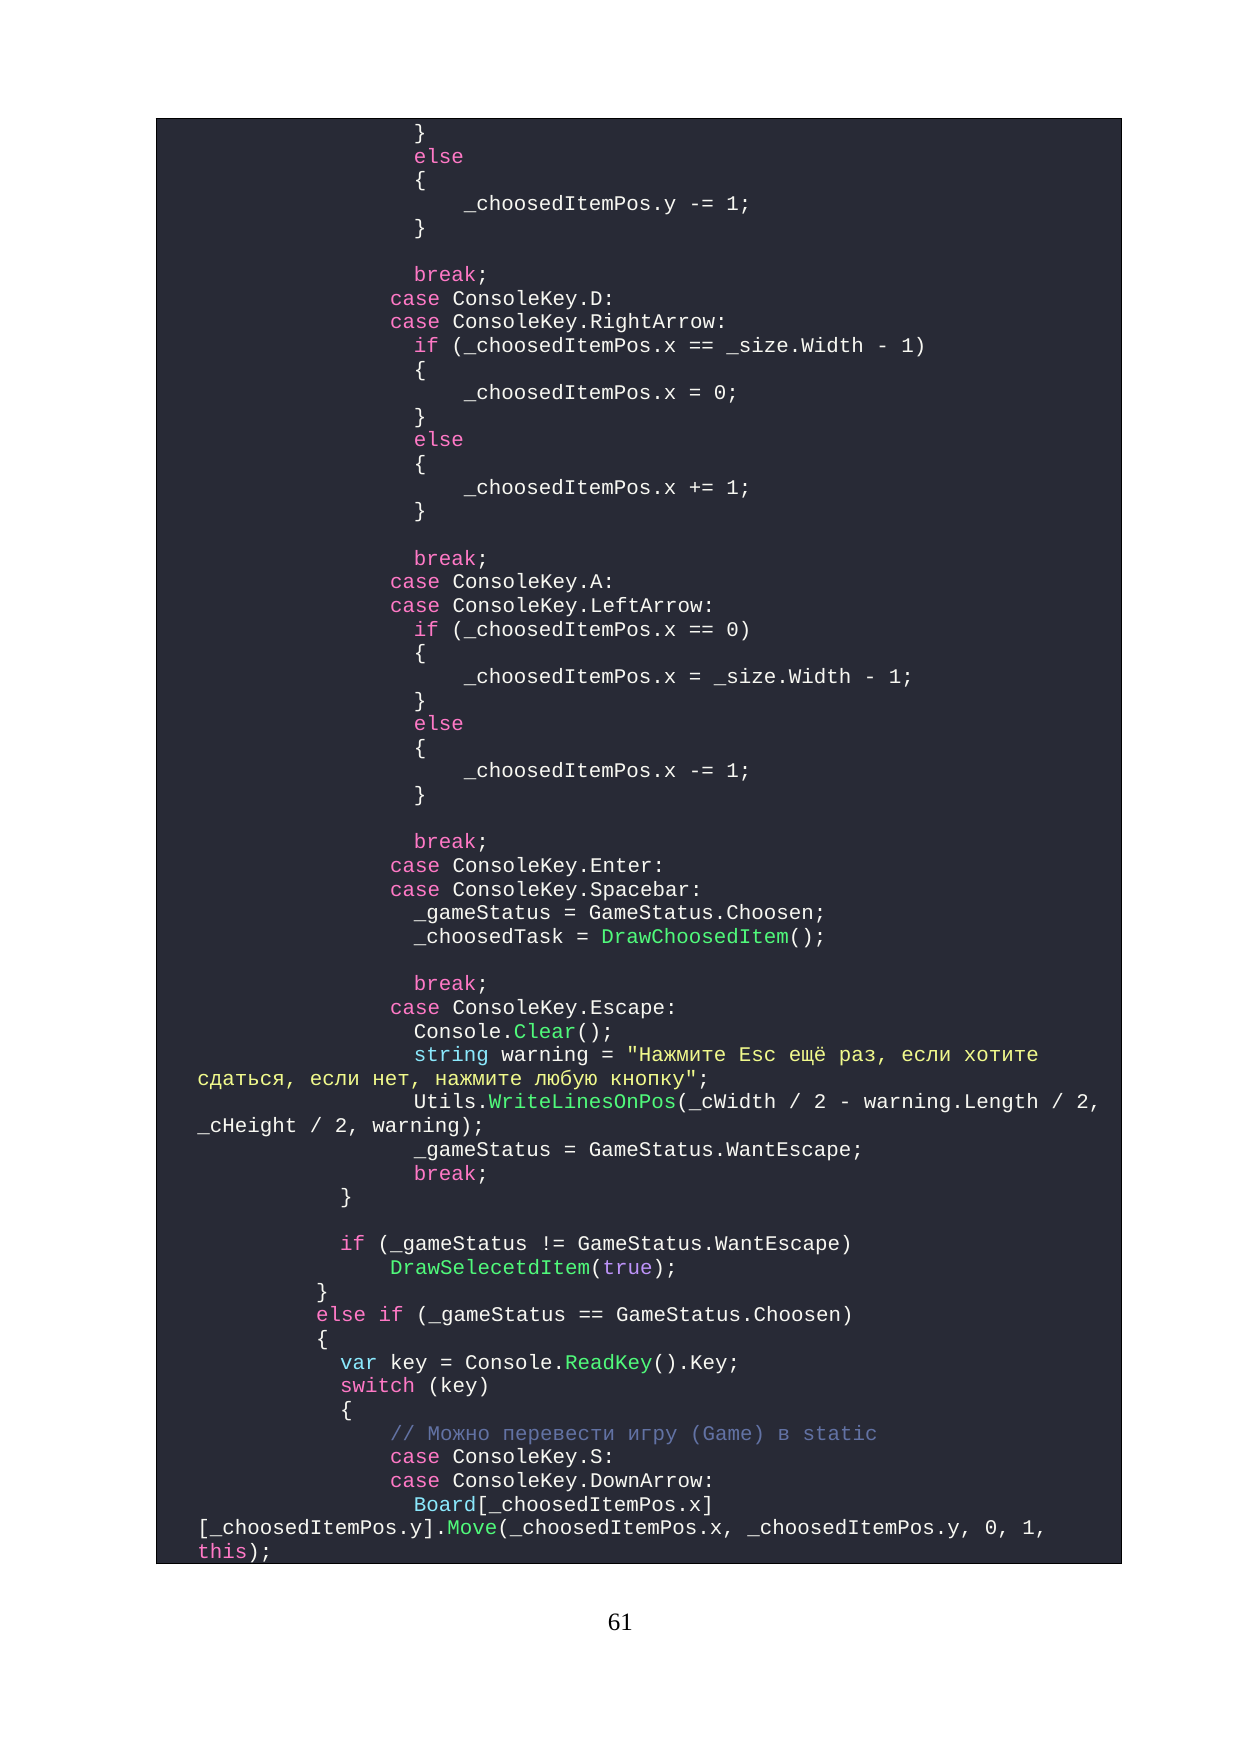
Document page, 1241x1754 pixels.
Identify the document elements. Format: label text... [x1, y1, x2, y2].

list else [157, 142, 1121, 165]
list case ConsoleKey.D: [157, 284, 1121, 307]
list { [157, 733, 1121, 757]
list { [157, 1324, 1121, 1348]
list { [157, 449, 1121, 473]
list break; [157, 544, 1121, 567]
list Board[_choosedItemPos.x][_choosedItemPos.y].Move(_choosedItemPos.x, _choosedItemPos.y, 0, 1, this); [157, 1489, 1121, 1563]
list case ConsoleKey.Enter: [157, 851, 1121, 875]
list case ConsoleKey.S: [157, 1442, 1121, 1466]
list if (_choosedItemPos.x == 0) [157, 615, 1121, 638]
list Console.Clear(); [157, 1017, 1121, 1040]
list { [157, 638, 1121, 662]
list DrawSelecetdItem(true); [157, 1253, 1121, 1277]
list break; [157, 260, 1121, 284]
list break; [157, 827, 1121, 851]
list { [157, 354, 1121, 378]
list case ConsoleKey.A: [157, 567, 1121, 591]
list } [157, 496, 1121, 520]
list } [157, 402, 1121, 426]
list _choosedItemPos.x = 0; [157, 378, 1121, 402]
list } [157, 119, 1121, 142]
list _choosedItemPos.y -= 1; [157, 189, 1121, 213]
list { [157, 165, 1121, 189]
list { [157, 1395, 1121, 1419]
list if (_gameStatus != GameStatus.WantEscape) [157, 1229, 1121, 1253]
list } [157, 780, 1121, 804]
list else [157, 709, 1121, 733]
list case ConsoleKey.Spacebar: [157, 875, 1121, 898]
list // Можно перевести игру (Game) в static [157, 1419, 1121, 1442]
list case ConsoleKey.Escape: [157, 993, 1121, 1017]
list _choosedItemPos.x += 1; [157, 473, 1121, 496]
list switch (key) [157, 1371, 1121, 1395]
list _choosedItemPos.x -= 1; [157, 757, 1121, 780]
list _choosedTask = DrawChoosedItem(); [157, 922, 1121, 946]
list break; [157, 1158, 1121, 1182]
list string warning = "Нажмите Esc ещё раз, если хотите сдаться, если нет, нажмите любую кнопку"; [157, 1040, 1121, 1088]
list else if (_gameStatus == GameStatus.Choosen) [157, 1300, 1121, 1324]
list if (_choosedItemPos.x == _size.Width - 1) [157, 331, 1121, 354]
list _gameStatus = GameStatus.Choosen; [157, 898, 1121, 922]
list break; [157, 969, 1121, 993]
list } [157, 686, 1121, 709]
list case ConsoleKey.RightArrow: [157, 307, 1121, 331]
list } [157, 1182, 1121, 1206]
list Utils.WriteLinesOnPos(_cWidth / 2 - warning.Length / 2, _cHeight / 2, warning); [157, 1088, 1121, 1135]
list var key = Console.ReadKey().Key; [157, 1348, 1121, 1371]
list case ConsoleKey.LeftArrow: [157, 591, 1121, 615]
list } [157, 213, 1121, 236]
list case ConsoleKey.DownArrow: [157, 1466, 1121, 1489]
list _choosedItemPos.x = _size.Width - 1; [157, 662, 1121, 686]
list } [157, 1277, 1121, 1300]
list else [157, 426, 1121, 449]
list _gameStatus = GameStatus.WantEscape; [157, 1135, 1121, 1158]
